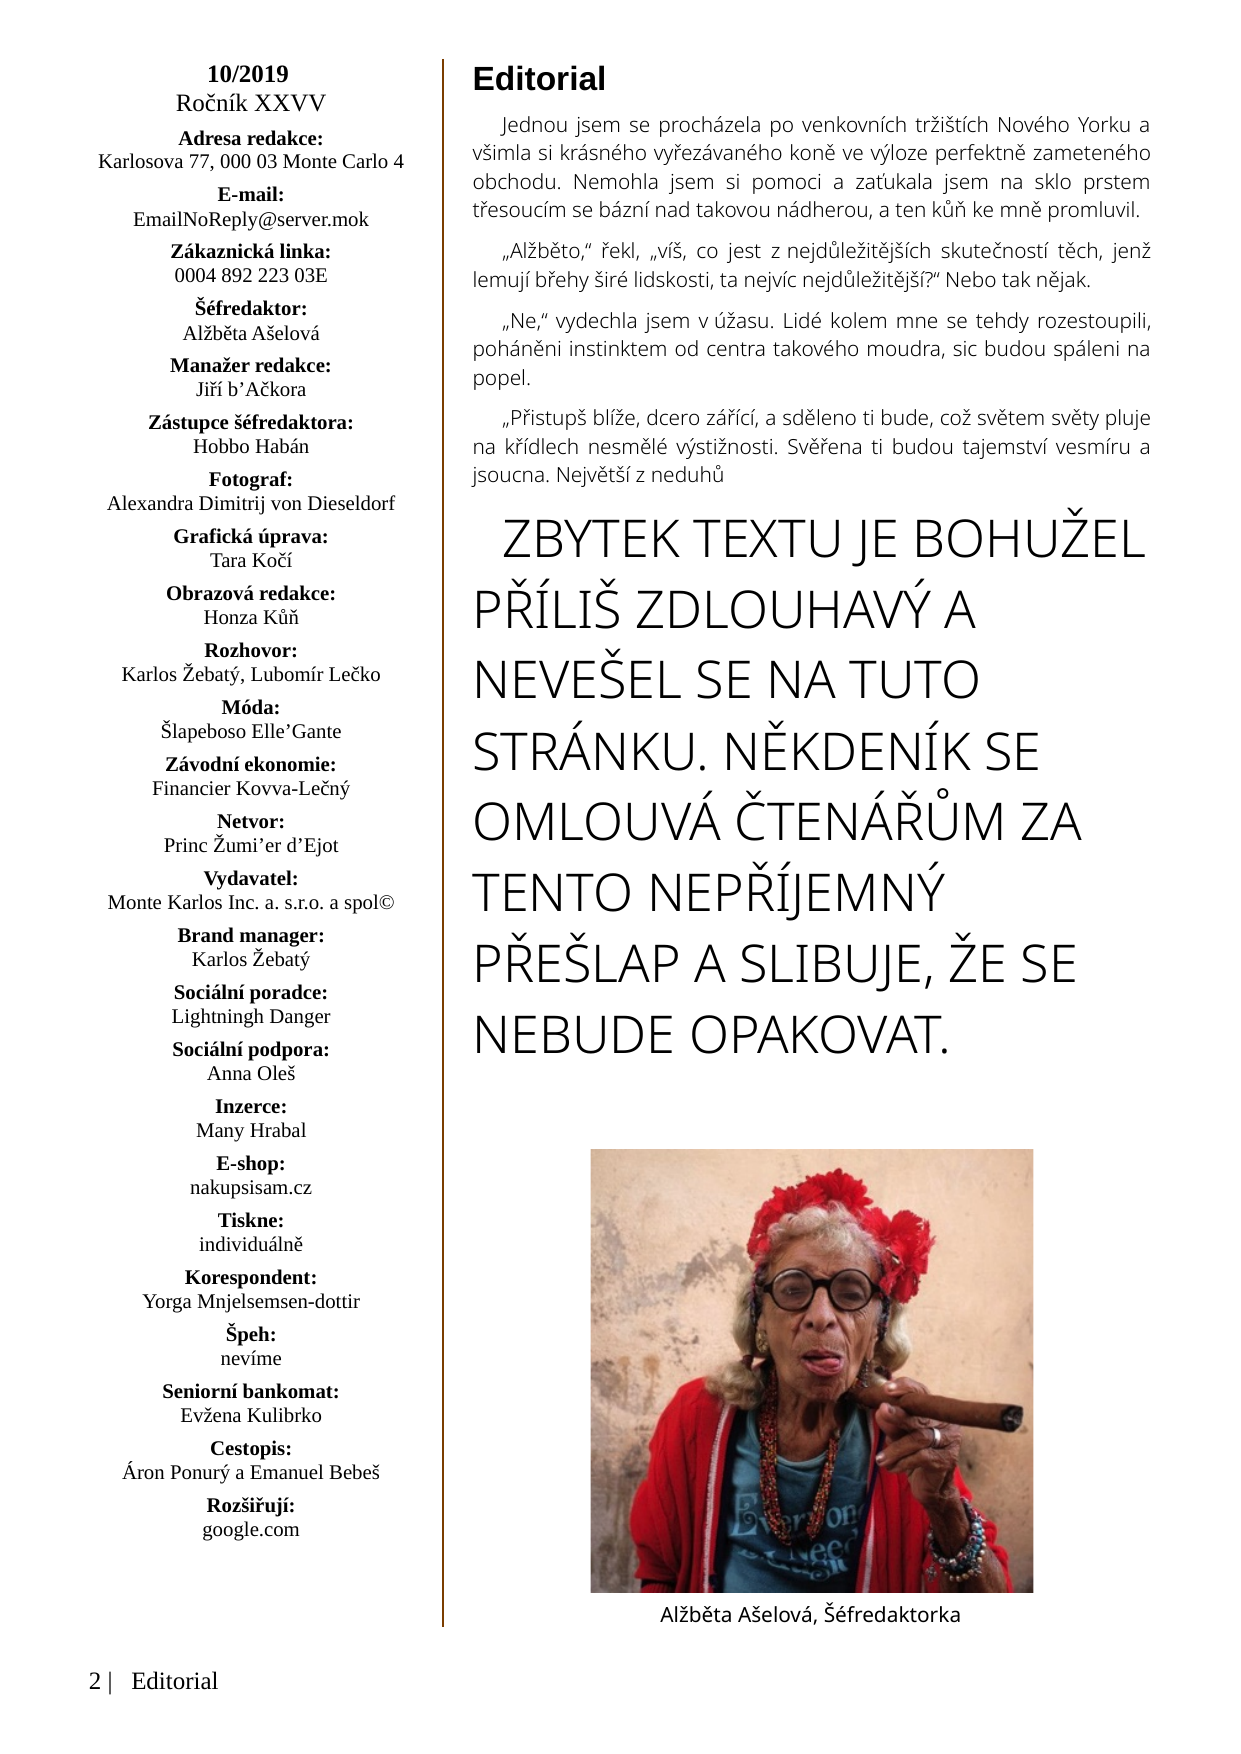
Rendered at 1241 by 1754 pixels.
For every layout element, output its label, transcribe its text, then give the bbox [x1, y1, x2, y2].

text Špeh: nevíme [88, 1322, 413, 1370]
text Šéfredaktor: Alžběta Ašelová [88, 296, 413, 344]
text „Přistupš blíže, dcero zářící, a sděleno ti bude, což světem světy pluje na křídlech nesmělé výstižnosti. Svěřena ti budou tajemství vesmíru a jsoucna. Největší z neduhů [472, 403, 1152, 489]
text Cestopis: Áron Ponurý a Emanuel Bebeš [88, 1436, 413, 1484]
text Rozhovor: Karlos Žebatý, Lubomír Lečko [88, 638, 413, 686]
text Korespondent: Yorga Mnjelsemsen-dottir [88, 1265, 413, 1313]
text „Alžběto,“ řekl, „víš, co jest z nejdůležitějších skutečností těch, jenž lemují břehy širé lidskosti, ta nejvíc nejdůležitější?“ Nebo tak nějak. [472, 236, 1152, 293]
text Seniorní bankomat: Evžena Kulibrko [88, 1379, 413, 1427]
text Móda: Šlapeboso Elle’Gante [88, 695, 413, 743]
text Netvor: Princ Žumi’er d’Ejot [88, 809, 413, 857]
subtitle Editorial [472, 59, 1152, 98]
text Manažer redakce: Jiří b’Ačkora [88, 353, 413, 401]
text Rozšiřují: google.com [88, 1493, 413, 1541]
text 10/2019 Ročník XXVV [88, 59, 413, 117]
text Vydavatel: Monte Karlos Inc. a. s.r.o. a spol© [88, 866, 413, 914]
text Inzerce: Many Hrabal [88, 1094, 413, 1142]
text Adresa redakce: Karlosova 77, 000 03 Monte Carlo 4 [88, 125, 413, 173]
text Grafická úprava: Tara Kočí [88, 524, 413, 572]
text Zástupce šéfredaktora: Hobbo Habán [88, 410, 413, 458]
text ZBYTEK TEXTU JE BOHUŽEL PŘÍLIŠ ZDLOUHAVÝ A NEVEŠEL SE NA TUTO STRÁNKU. NĚKDENÍK SE OMLOUVÁ ČTENÁŘŮM ZA TENTO NEPŘÍJEMNÝ PŘEŠLAP A SLIBUJE, ŽE SE NEBUDE OPAKOVAT. [472, 501, 1152, 1069]
text Zákaznická linka: 0004 892 223 03E [88, 239, 413, 287]
text Obrazová redakce: Honza Kůň [88, 581, 413, 629]
text E-mail: EmailNoReply@server.mok [88, 182, 413, 231]
text E-shop: nakupsisam.cz [88, 1151, 413, 1199]
text Brand manager: Karlos Žebatý [88, 923, 413, 971]
text Sociální podpora: Anna Oleš [88, 1037, 413, 1085]
text Tiskne: individuálně [88, 1208, 413, 1256]
text Sociální poradce: Lightningh Danger [88, 980, 413, 1028]
text „Ne,“ vydechla jsem v úžasu. Lidé kolem mne se tehdy rozestoupili, poháněni instinktem od centra takového moudra, sic budou spáleni na popel. [472, 306, 1152, 391]
text Závodní ekonomie: Financier Kovva-Lečný [88, 752, 413, 800]
picture [590, 1149, 1034, 1593]
text Jednou jsem se procházela po venkovních tržištích Nového Yorku a všimla si krásného vyřezávaného koně ve výloze perfektně zameteného obchodu. Nemohla jsem si pomoci a zaťukala jsem na sklo prstem třesoucím se bázní nad takovou nádherou, a ten kůň ke mně promluvil. [472, 110, 1152, 224]
text Fotograf: Alexandra Dimitrij von Dieseldorf [88, 467, 413, 515]
